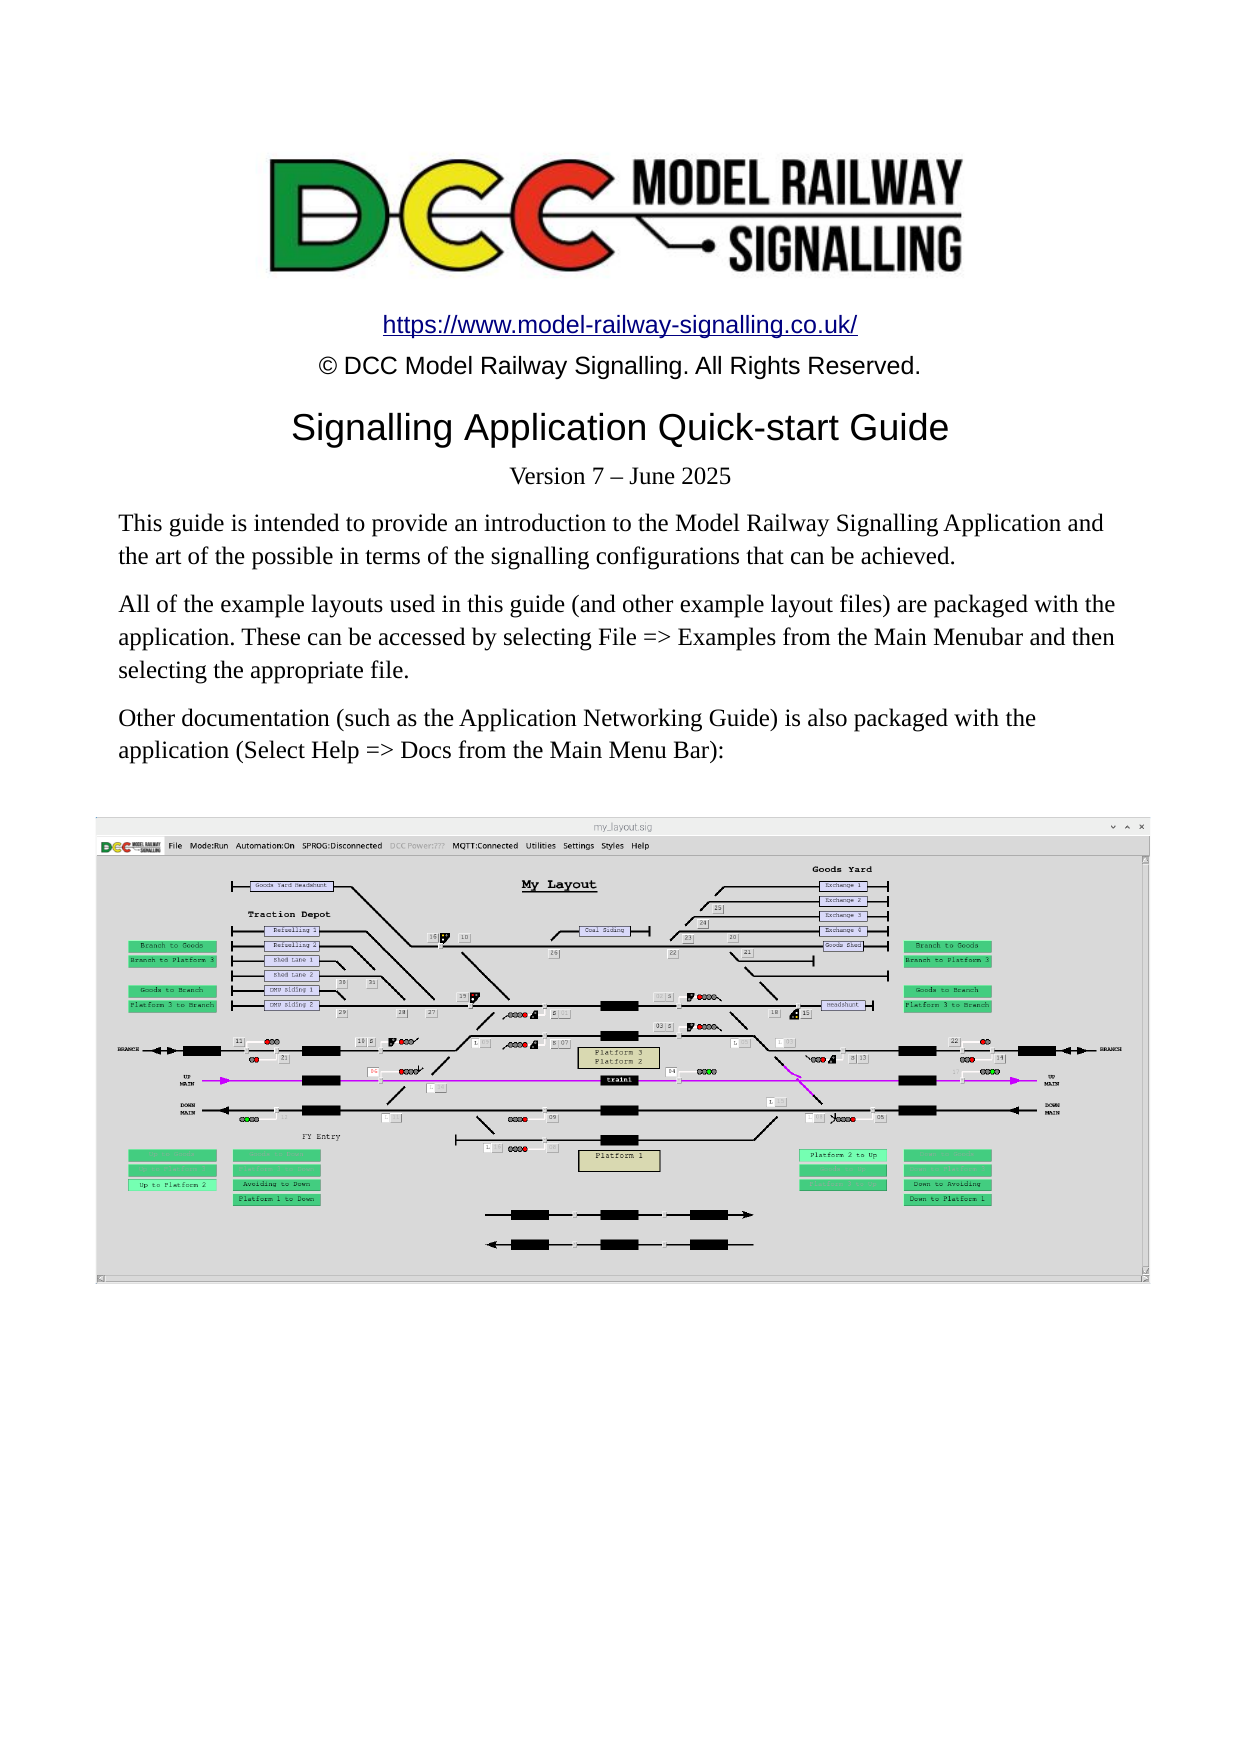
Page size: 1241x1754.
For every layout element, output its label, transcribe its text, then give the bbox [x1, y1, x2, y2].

picture [255, 132, 985, 299]
text This guide is intended to provide an introduction to the Model Railway Signalling Application and the art of the possible in terms of the signalling configurations that can be achieved. [118, 508, 1122, 570]
text © DCC Model Railway Signalling. All Rights Reserved. [118, 351, 1122, 380]
picture [95, 817, 1150, 1284]
text Version 7 – June 2025 [118, 461, 1122, 489]
subtitle https://www.model-railway-signalling.co.uk/ [118, 310, 1122, 339]
text All of the example layouts used in this guide (and other example layout files) are packaged with the application. These can be accessed by selecting File => Examples from the Main Menubar and then selecting the appropriate file. [118, 589, 1122, 684]
subtitle Signalling Application Quick-start Guide [118, 405, 1122, 448]
text Other documentation (such as the Application Networking Guide) is also packaged with the application (Select Help => Docs from the Main Menu Bar): [118, 703, 1122, 764]
